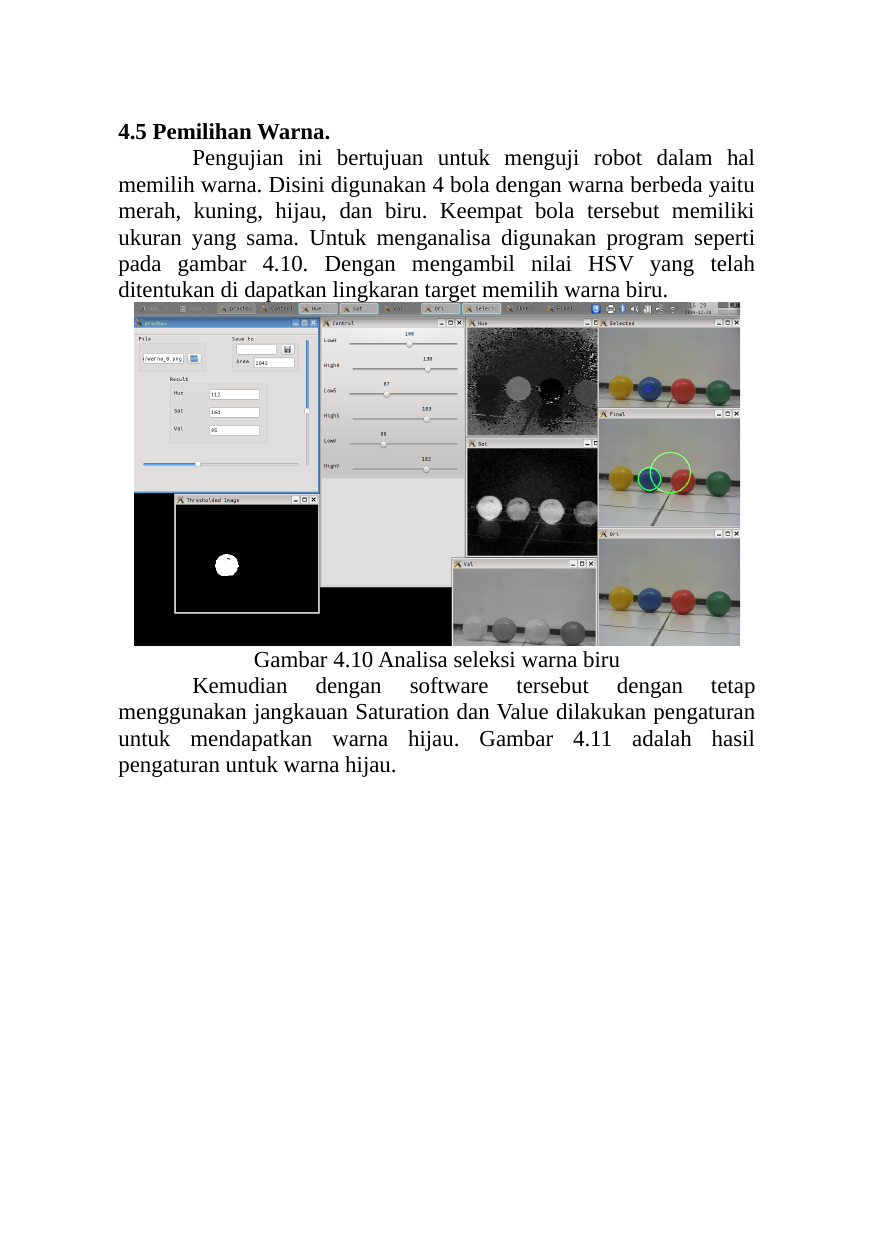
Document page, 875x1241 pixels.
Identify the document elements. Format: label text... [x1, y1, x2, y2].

text 4.5 Pemilihan Warna. [118, 118, 756, 144]
picture [134, 302, 741, 646]
text Pengujian ini bertujuan untuk menguji robot dalam hal memilih warna. Disini digunakan 4 bola dengan warna berbeda yaitu merah, kuning, hijau, dan biru. Keempat bola tersebut memiliki ukuran yang sama. Untuk menganalisa digunakan program seperti pada gambar 4.10. Dengan mengambil nilai HSV yang telah ditentukan di dapatkan lingkaran target memilih warna biru. [118, 144, 756, 303]
text Gambar 4.10 Analisa seleksi warna biru [118, 303, 756, 672]
text Kemudian dengan software tersebut dengan tetap menggunakan jangkauan Saturation dan Value dilakukan pengaturan untuk mendapatkan warna hijau. Gambar 4.11 adalah hasil pengaturan untuk warna hijau. [118, 672, 756, 777]
